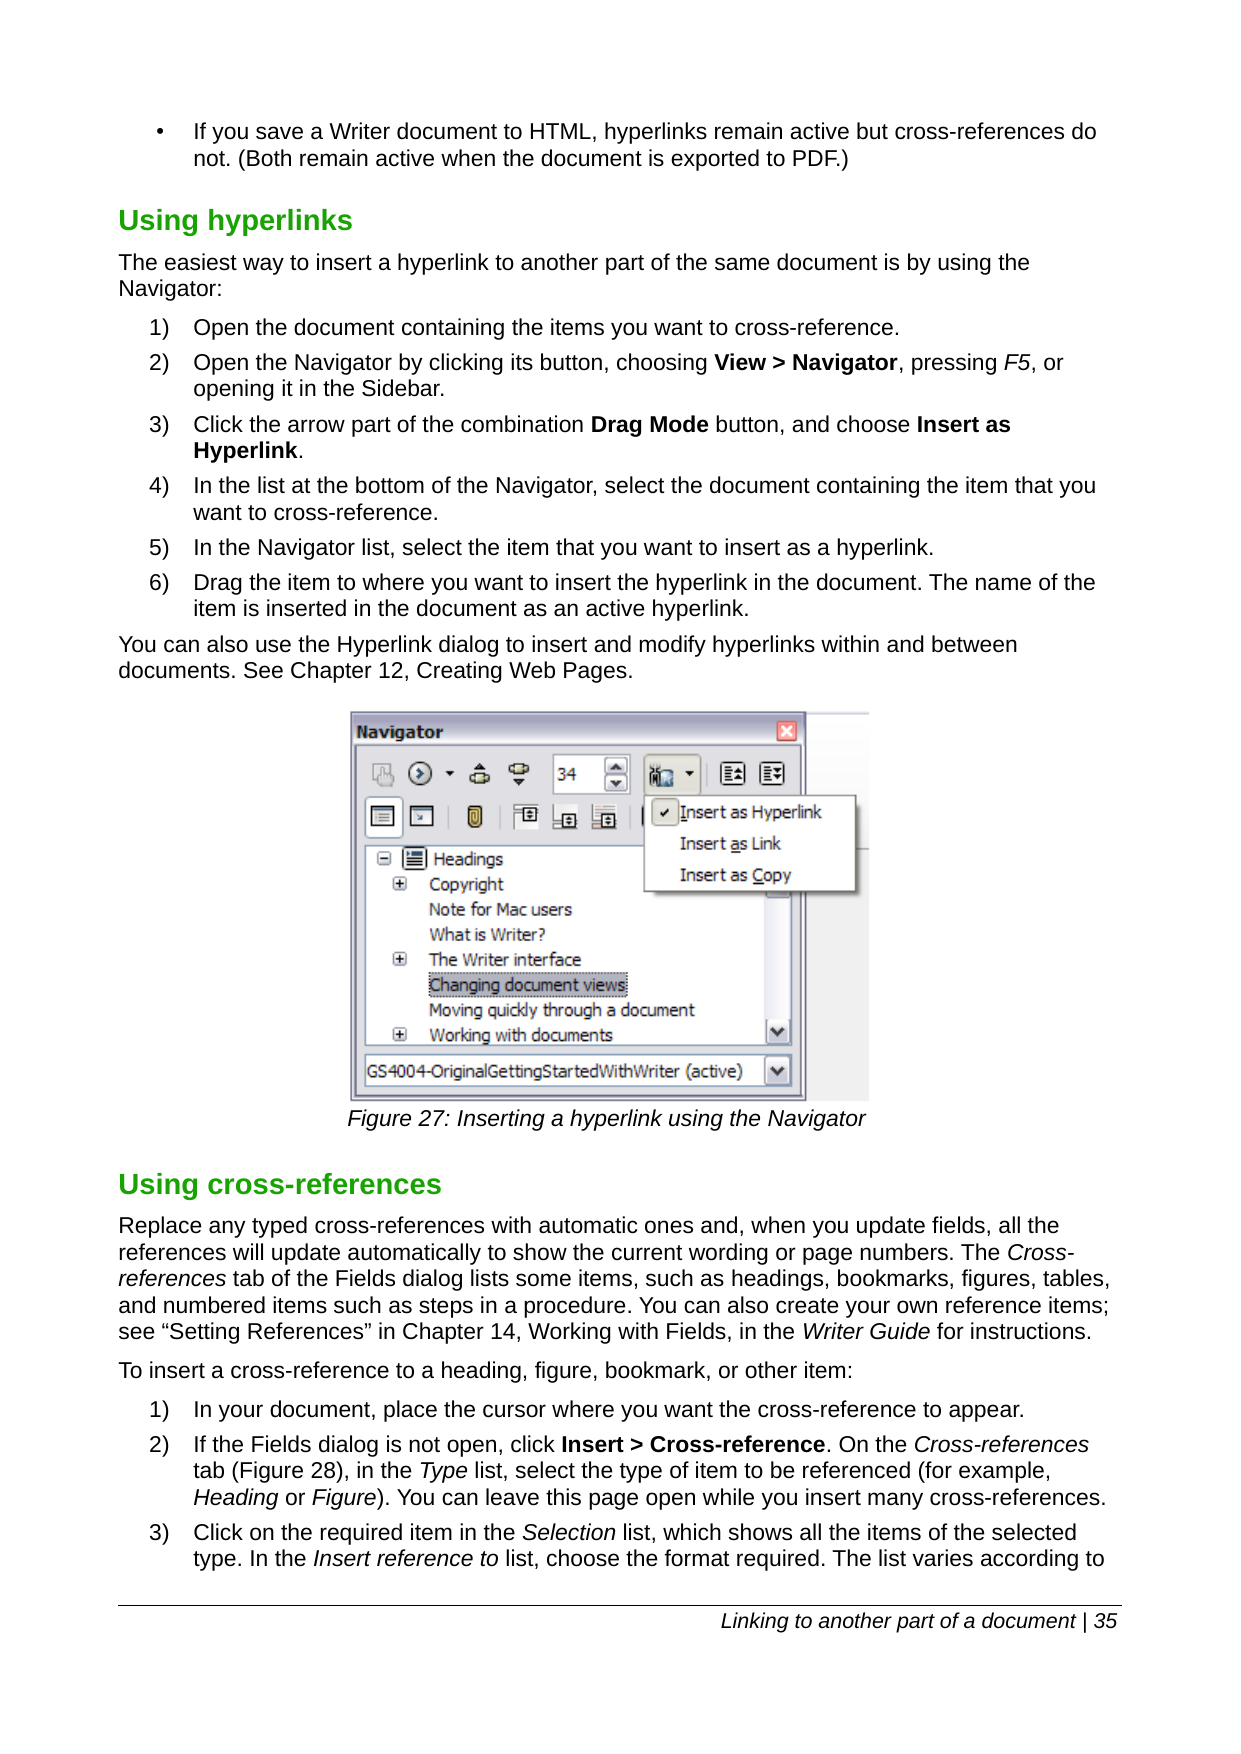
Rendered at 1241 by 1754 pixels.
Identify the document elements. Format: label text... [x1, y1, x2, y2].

list Drag the item to where you want to insert the hyperlink in the document. The name of the item is inserted in the document as an active hyperlink. [169, 569, 1122, 622]
list Click the arrow part of the combination Drag Mode button, and choose Insert as Hyperlink. [169, 411, 1122, 463]
list If the Fields dialog is not open, click Insert > Cross-reference. On the Cross-references tab (Figure 28), in the Type list, select the type of item to be referenced (for example, Heading or Figure). You can leave this page open while you insert many cross-references. [169, 1431, 1122, 1510]
list In the Navigator list, select the item that you want to insert as a hyperlink. [169, 534, 1122, 560]
list Open the Navigator by clicking its button, choosing View > Navigator, pressing F5, or opening it in the Sidebar. [169, 349, 1122, 402]
text The easiest way to insert a hyperlink to another part of the same document is by using the Navigator: [118, 249, 1122, 301]
text You can also use the Hyperlink dialog to insert and modify hyperlinks within and between documents. See Chapter 12, Creating Web Pages. [118, 631, 1122, 683]
list If you save a Writer document to HTML, hyperlinks remain active but cross-references do not. (Both remain active when the document is exported to PDF.) [156, 118, 1122, 171]
picture [347, 707, 874, 1106]
text Figure 27: Inserting a hyperlink using the Navigator [347, 1105, 893, 1132]
list In your document, place the cursor where you want the cross-reference to appear. [169, 1396, 1122, 1422]
list In the list at the bottom of the Navigator, select the document containing the item that you want to cross-reference. [169, 472, 1122, 525]
list To insert a cross-reference to a heading, figure, bookmark, or other item: [118, 1357, 1122, 1383]
text Replace any typed cross-references with automatic ones and, when you update fields, all the references will update automatically to show the current wording or page numbers. The Cross-references tab of the Fields dialog lists some items, such as headings, bookmarks, figures, tables, and numbered items such as steps in a procedure. You can also create your own reference items; see “Setting References” in Chapter 14, Working with Fields, in the Writer Guide for instructions. [118, 1212, 1122, 1344]
list Open the document containing the items you want to cross-reference. [169, 314, 1122, 340]
subtitle Using hyperlinks [118, 203, 1122, 237]
list Click on the required item in the Selection list, which shows all the items of the selected type. In the Insert reference to list, choose the format required. The list varies according to [169, 1519, 1122, 1571]
subtitle Using cross-references [118, 1167, 1122, 1201]
